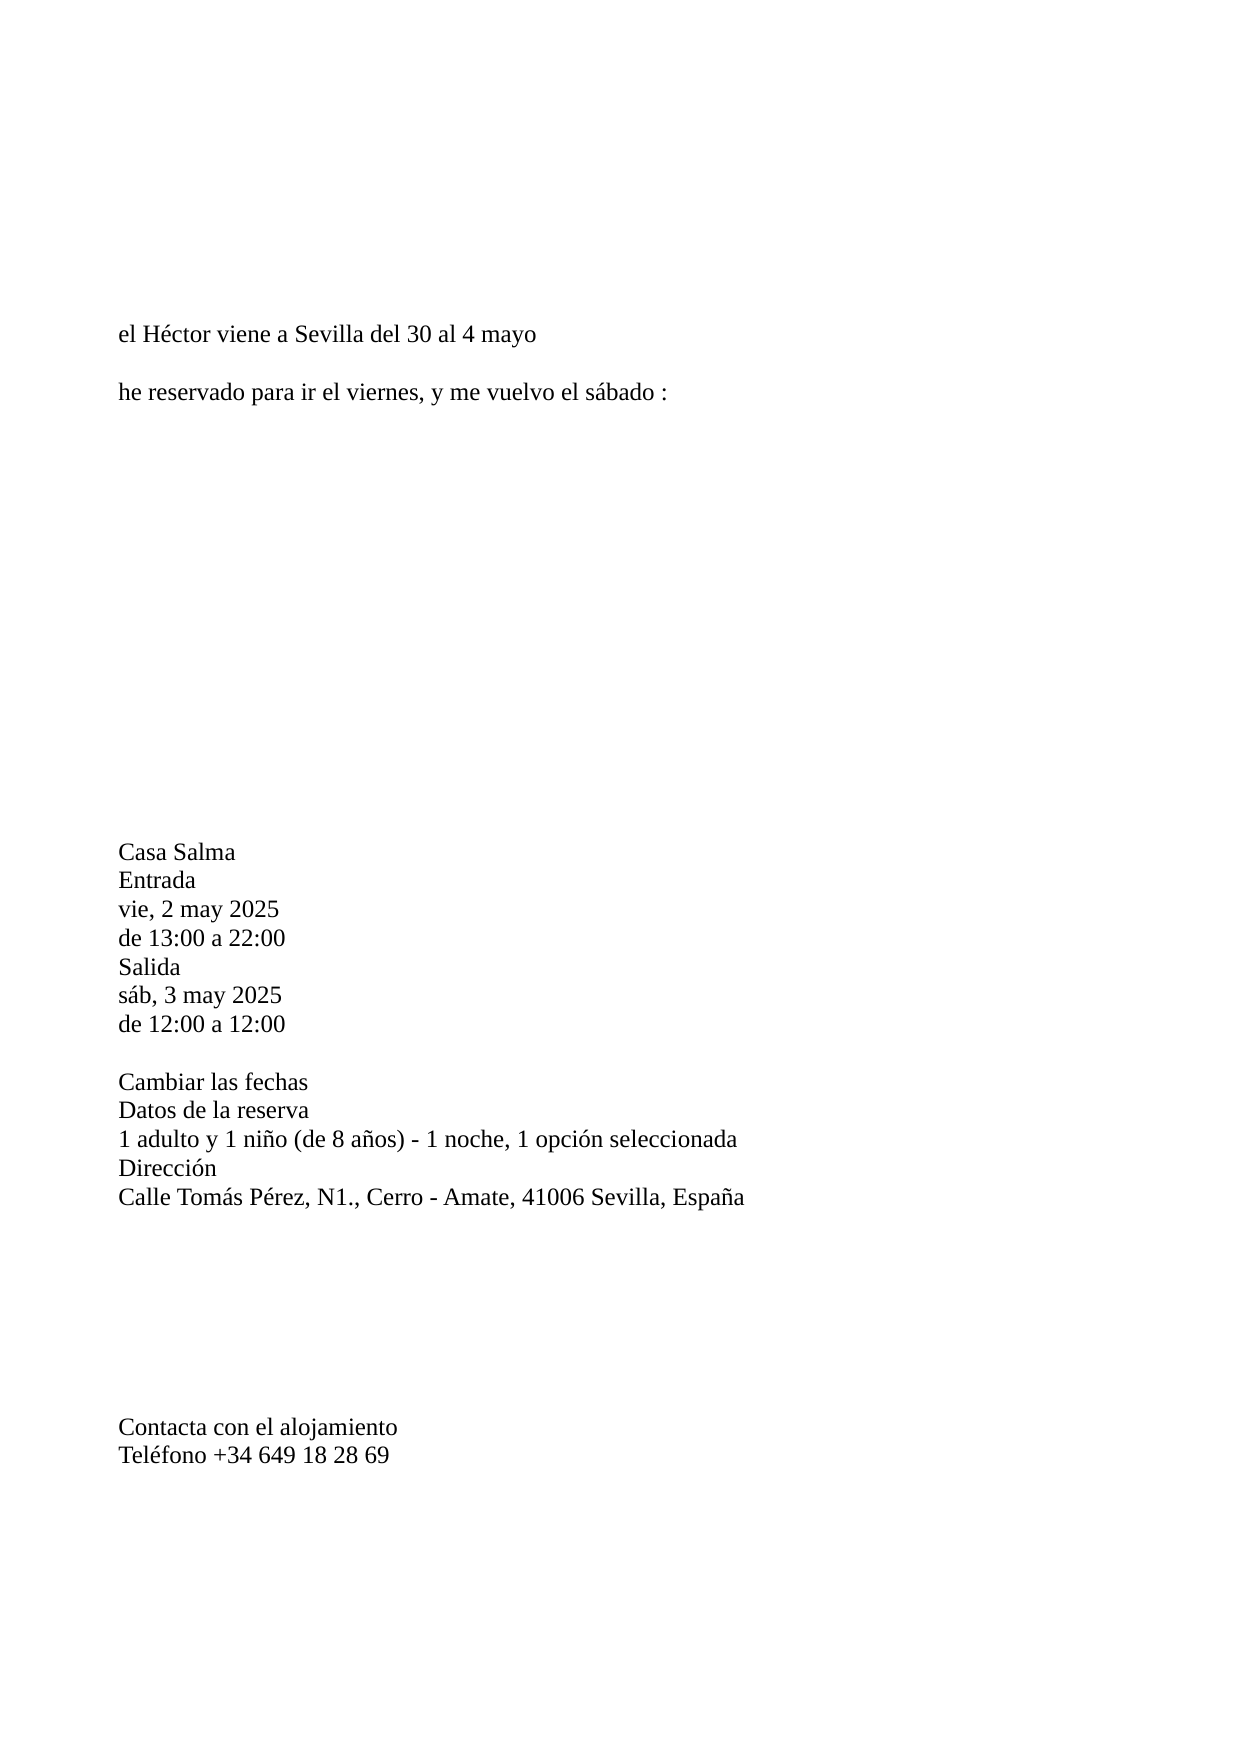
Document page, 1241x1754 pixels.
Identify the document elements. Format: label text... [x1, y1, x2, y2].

text he reservado para ir el viernes, y me vuelvo el sábado : [118, 377, 1122, 406]
text Entrada [118, 866, 1122, 894]
text de 13:00 a 22:00 [118, 923, 1122, 952]
text de 12:00 a 12:00 [118, 1009, 1122, 1038]
text Contacta con el alojamiento [118, 1412, 1122, 1441]
text Teléfono +34 649 18 28 69 [118, 1441, 1122, 1469]
text 1 adulto y 1 niño (de 8 años) - 1 noche, 1 opción seleccionada [118, 1124, 1122, 1153]
text Casa Salma [118, 837, 1122, 866]
text Cambiar las fechas [118, 1067, 1122, 1096]
text el Héctor viene a Sevilla del 30 al 4 mayo [118, 319, 1122, 348]
text Dirección [118, 1153, 1122, 1182]
text sáb, 3 may 2025 [118, 981, 1122, 1009]
text vie, 2 may 2025 [118, 894, 1122, 923]
text Salida [118, 952, 1122, 981]
text Calle Tomás Pérez, N1., Cerro - Amate, 41006 Sevilla, España [118, 1182, 1122, 1211]
text Datos de la reserva [118, 1096, 1122, 1124]
